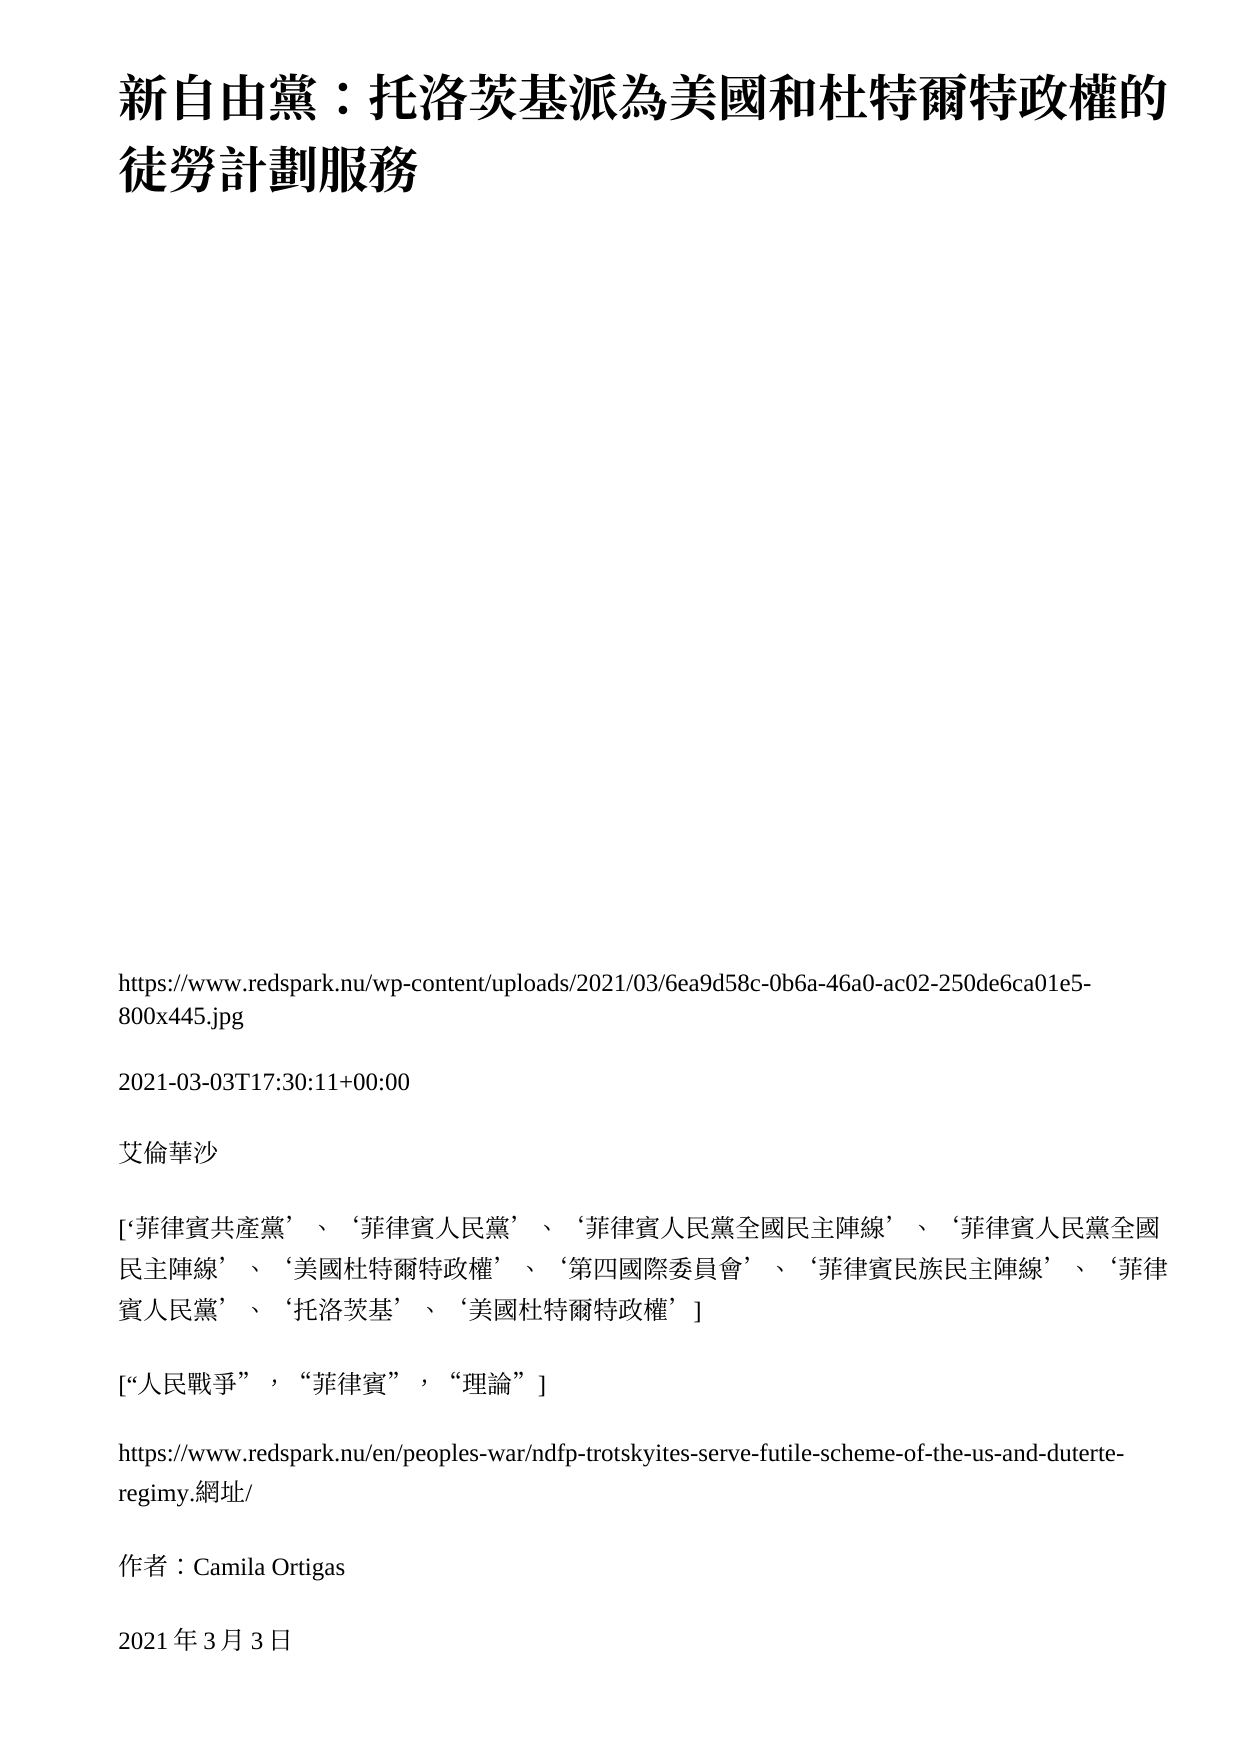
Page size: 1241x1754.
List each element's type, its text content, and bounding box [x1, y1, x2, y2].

subtitle 新自由黨：托洛茨基派為美國和杜特爾特政權的徒勞計劃服務 [118, 59, 1181, 203]
text https://www.redspark.nu/wp-content/uploads/2021/03/6ea9d58c-0b6a-46a0-ac02-250de6ca01e5-800x445.jpg 2021-03-03T17:30:11+00:00 艾倫華沙 [‘菲律賓共產黨’、‘菲律賓人民黨’、‘菲律賓人民黨全國民主陣線’、‘菲律賓人民黨全國民主陣線’、‘美國杜特爾特政權’、‘第四國際委員會’、‘菲律賓民族民主陣線’、‘菲律賓人民黨’、‘托洛茨基’、‘美國杜特爾特政權’] [“人民戰爭”，“菲律賓”，“理論”] https://www.redspark.nu/en/peoples-war/ndfp-trotskyites-serve-futile-scheme-of-the-us-and-duterte-regimy.網址/ 作者：Camila Ortigas 2021年3月3日 在第四國際委員會的領導下，以約瑟夫·斯卡利茲和約翰·馬爾瓦爾為首的托洛茨基派小組正在無情地進行一場心理戰，為美帝國主義及其傀儡杜特爾特政權摧毀菲律賓共產黨和菲律賓人民政權的徒勞計劃服務民主革命。 托洛茨基派繼續扮演著托洛茨基及其少數教派追隨者扮演的同樣的反革命角色，他們假裝比列寧領導下的布林什維克黨更“左”，從1930年代開始支援法西斯，反對斯大林和蘇聯的列寧主義領導，然後支援法西斯冷戰時期的美帝國主義以二戰後反斯大林和反共的名義出現。 托洛茨基主張社會主義是無產階級和各國人民的直接路線，但他們自相矛盾地說，儘管斯大林領導的蘇共在蘇聯和蘇聯建立了社會主義，但在任何國家都不可能有社會主義第二次世界大戰後，社會主義在中國和其他幾個國家興起。 托洛茨基派把偉大的社會主義建設者斯大林和毛澤東譴責為民族資產階級考慮各國具體情況和結盟抗敵需要的工具，這是有悖常理的。他們攻擊一切從第三共產國際以後興起的馬克思列寧主義共產黨，並以此作為民族資產階級的工具。 他們反對菲律賓兩階段革命，用無產階級領導的新民主主義階段，準備社會主義階段。他們希望菲律賓無產階級脫離其他愛國進步階級，跳過反帝反封建的鬥爭，立即實現社會主義。但與此同時，他們自相矛盾地宣稱，社會主義不可能在任何國家開始。 他們為了順應托洛茨基教條主義和宗派主義，捏造歷史和現狀，混淆各國革命鬥爭的客觀條件和思想政治路線。他們現在在菲律賓以最惡毒的方式這樣做，是為了攻擊人民解放黨和革命運動，協助美帝國主義和傀儡反動政權破壞人民解放黨和革命運動的徒勞計劃。 他們甚至徹頭徹尾地撒謊，為法西斯獨裁者馬科斯開脫罪責，恢復人們的記憶，並推動杜特爾特-馬科斯聯盟。他們厚顏無恥地粉飾法西斯馬科斯對1971年米蘭達廣場投擲手榴彈事件的刑事責任，並將其歸咎於人民黨中央領導層。他們無恥地為馬科斯1971年暫停人身保護令和1972年宣佈戒嚴辯護。他們確實是惡毒的反革命分子！ 因此，有必要再次公佈馬尼拉檢察官辦公室1994年的決議，駁回因1971年米蘭達廣場投擲手榴彈事件而對菲律賓人民黨及其被指控的領導人多次謀殺的指控。檢察官辦公室審查了軍方和警方以及所有其他誹謗人民黨的人提出的所有“證據”，並得出結論，所有這些都是純粹基於猜測。以下是上述決議的連結：https://josemariasison.org/plaza-miranda-bombing-resolution-manila-producer/ 審查Jose Maria Sison及其律師Romeo T.Capulong和Edre Olalia的陳述也很重要： https://josemariasison.org/wp-content/uploads/2016/03/rtc1997affidation.pdfhttps://josemariasison.org/lawyer-joma-as-plaza-miranda-BOLDING-mastermind-a-canard公司/ 此外，Jose Maria Sison教授與一位年輕記者Ilena Saturay的訪談內容豐富且有趣： https://josemariasison.org/joma-sison-interview-on-mustion-law-and-the-plaza-miranda-bounding/ 來源 [118, 935, 1181, 1690]
